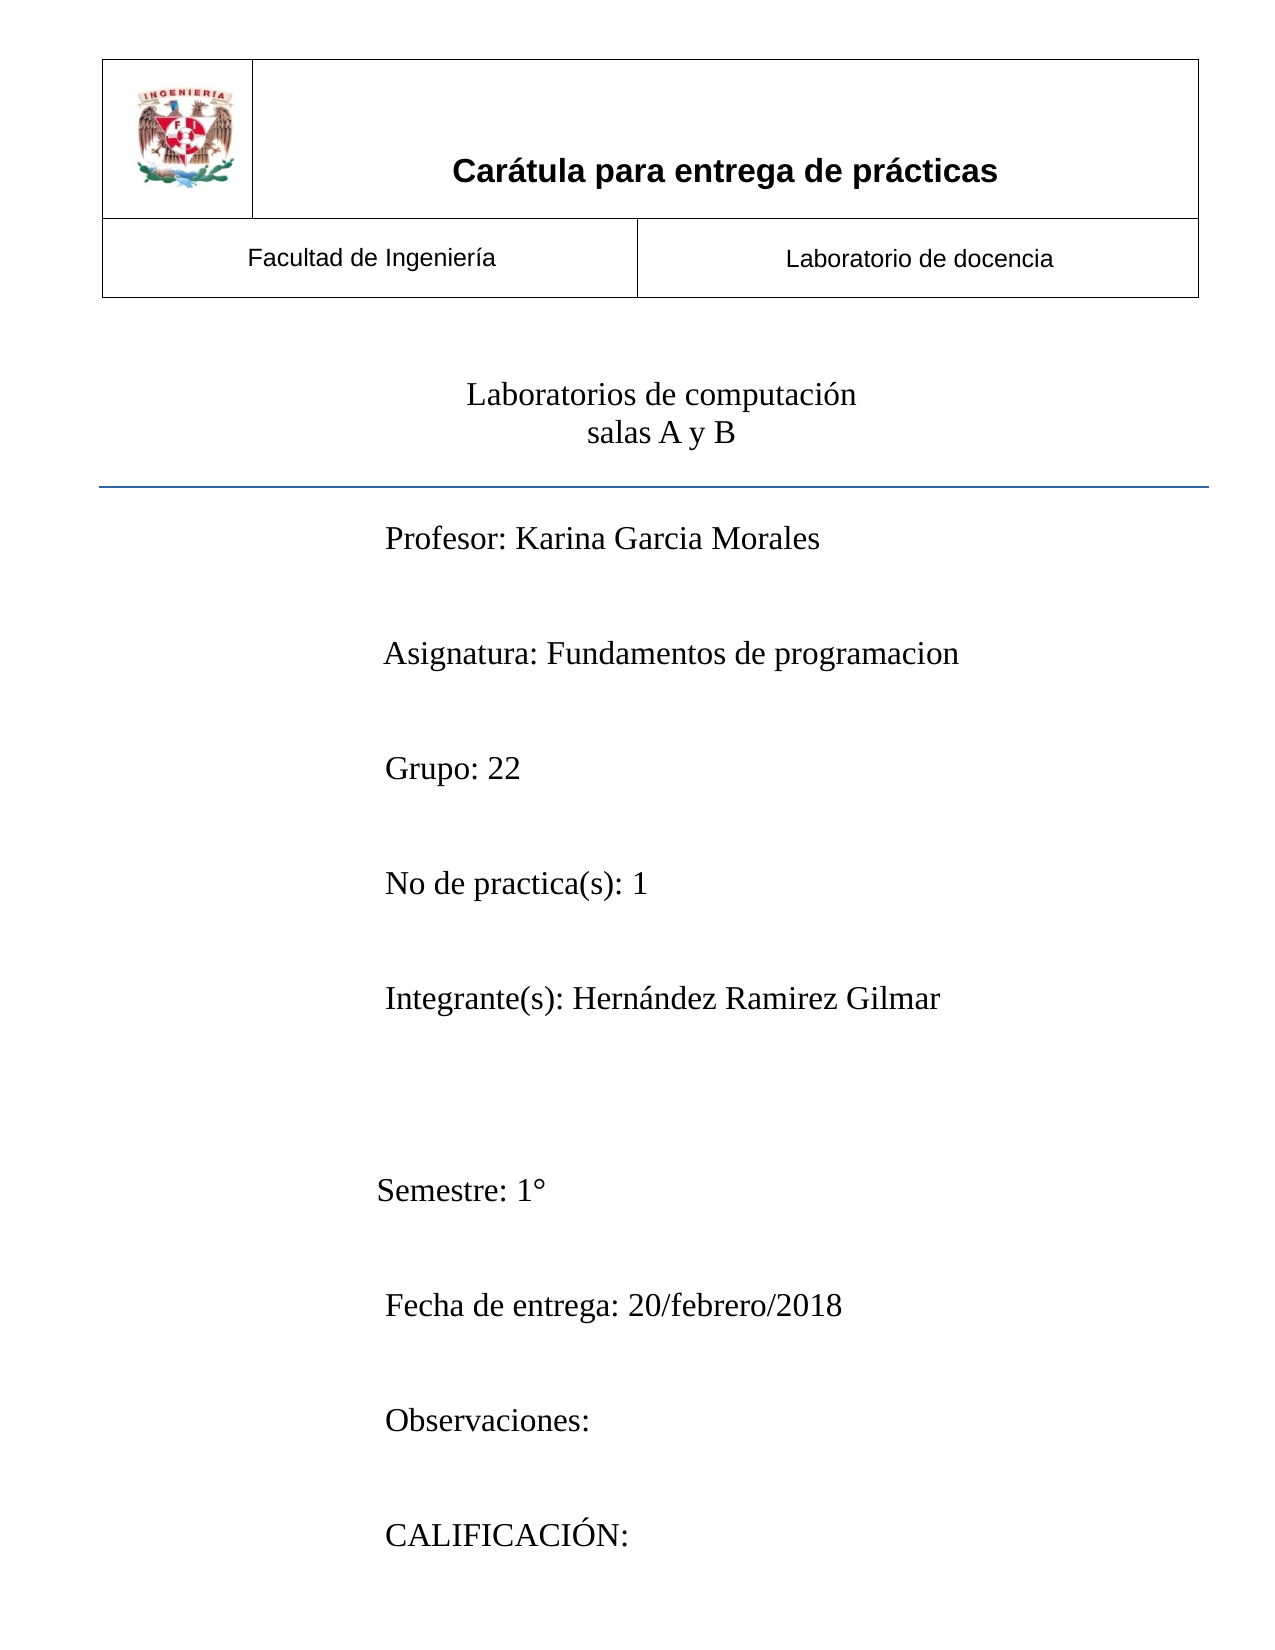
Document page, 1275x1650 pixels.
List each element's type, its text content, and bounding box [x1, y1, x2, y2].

text Profesor: Karina Garcia Morales [118, 518, 1205, 556]
table_cell Facultad de Ingeniería [103, 219, 637, 297]
text Grupo: 22 [118, 748, 1205, 786]
text CALIFICACIÓN: [118, 1515, 1205, 1553]
table_header Carátula para entrega de prácticas [253, 60, 1198, 217]
text Integrante(s): Hernández Ramirez Gilmar [118, 978, 1205, 1016]
text salas A y B [118, 413, 1205, 451]
text Fecha de entrega: 20/febrero/2018 [118, 1285, 1205, 1323]
text No de practica(s): 1 [118, 863, 1205, 901]
text Semestre: 1° [118, 1170, 1205, 1208]
text Observaciones: [118, 1400, 1205, 1438]
text Asignatura: Fundamentos de programacion [118, 633, 1205, 671]
text Laboratorios de computación [118, 374, 1205, 413]
table_header [103, 60, 252, 217]
table_cell Laboratorio de docencia [638, 219, 1198, 297]
